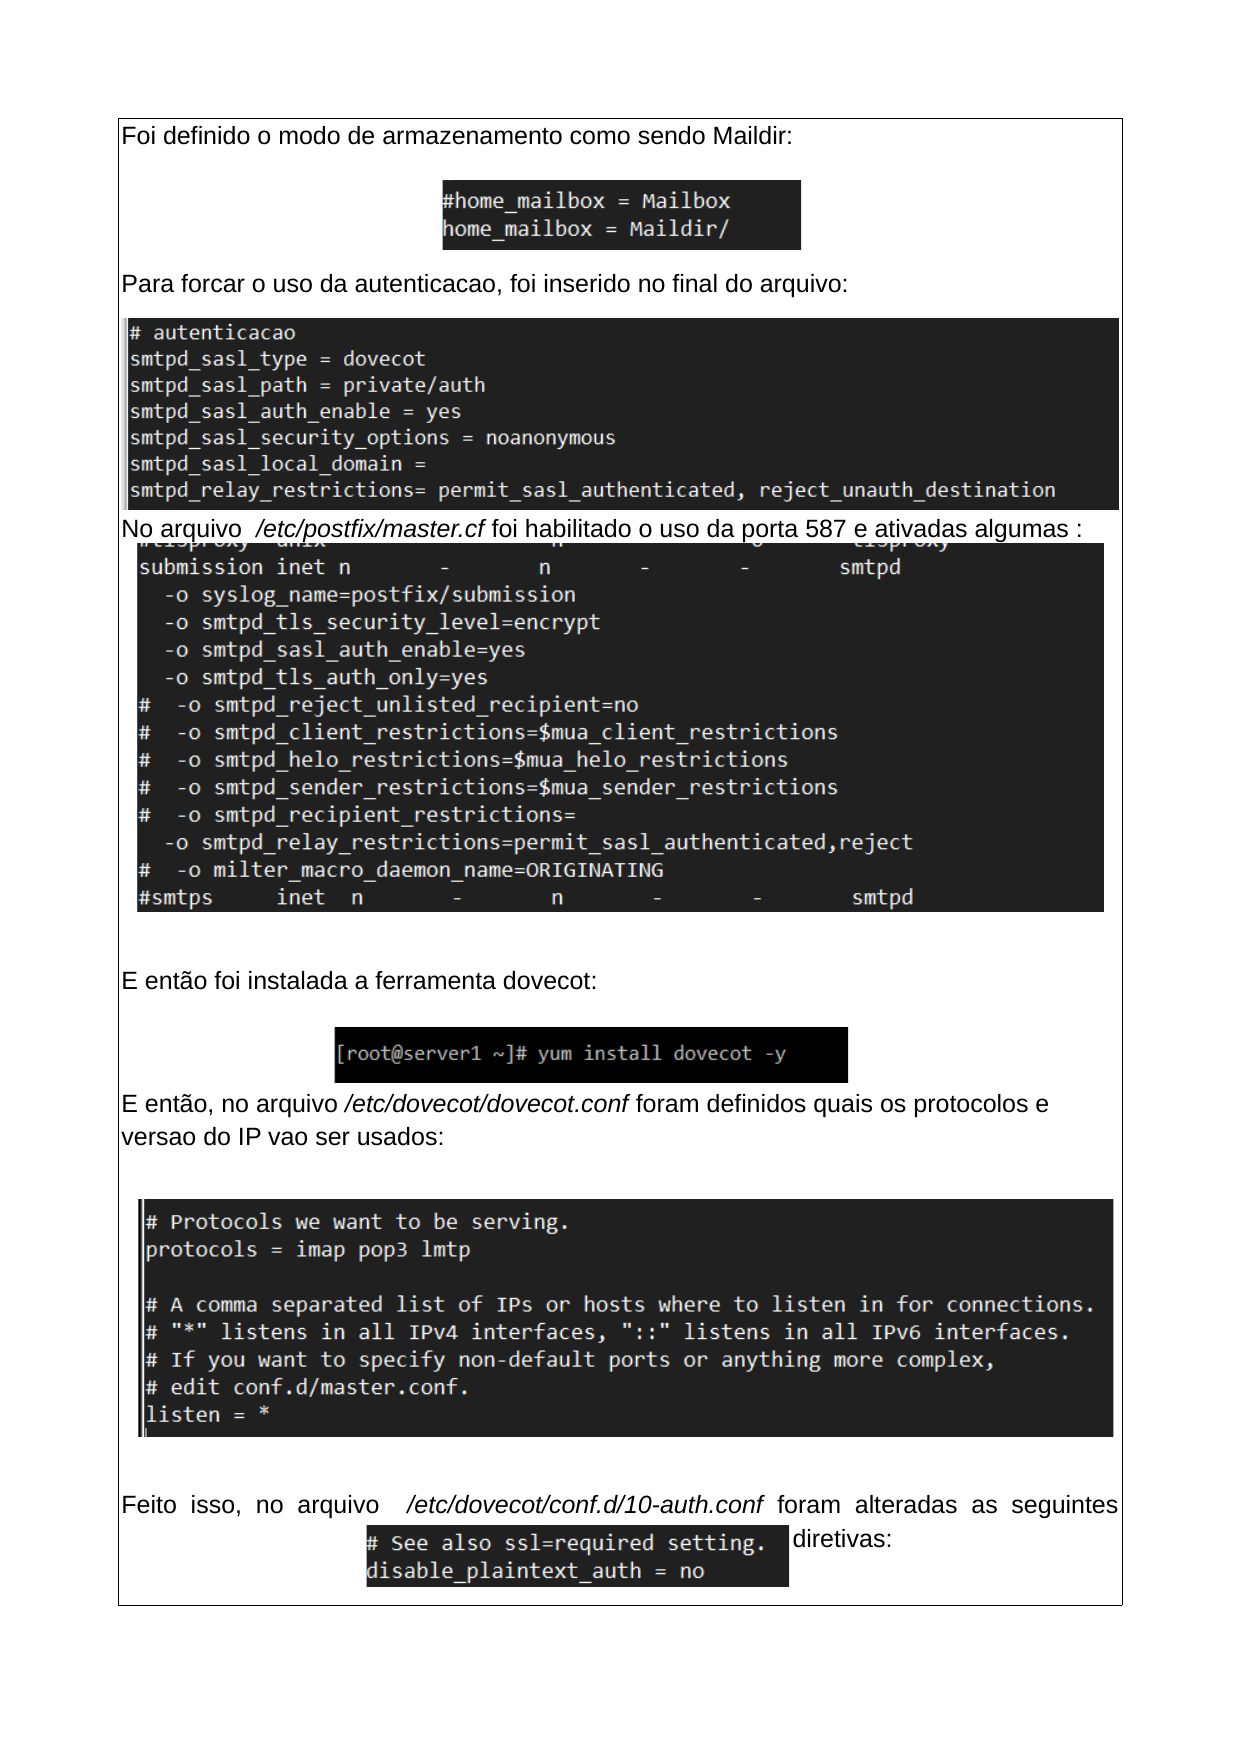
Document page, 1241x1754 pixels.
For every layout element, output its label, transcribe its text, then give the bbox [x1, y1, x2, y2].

text No arquivo /etc/postfix/master.cf foi habilitado o uso da porta 587 e ativadas algumas : [119, 315, 1122, 542]
picture [366, 1525, 790, 1587]
picture [121, 318, 1119, 510]
text Foi definido o modo de armazenamento como sendo Maildir: [119, 119, 1122, 150]
picture [138, 1199, 1114, 1437]
text E então foi instalada a ferramenta dovecot: E então, no arquivo /etc/dovecot/dovecot.conf foram definidos quais os protocolos e versao do IP vao ser usados: [119, 962, 1122, 1151]
picture [136, 543, 1104, 912]
picture [442, 180, 802, 250]
text Feito isso, no arquivo /etc/dovecot/conf.d/10-auth.conf foram alteradas as seguintes diretivas: [119, 1487, 1122, 1552]
picture [334, 1027, 849, 1083]
text Para forcar o uso da autenticacao, foi inserido no final do arquivo: [119, 266, 1122, 298]
